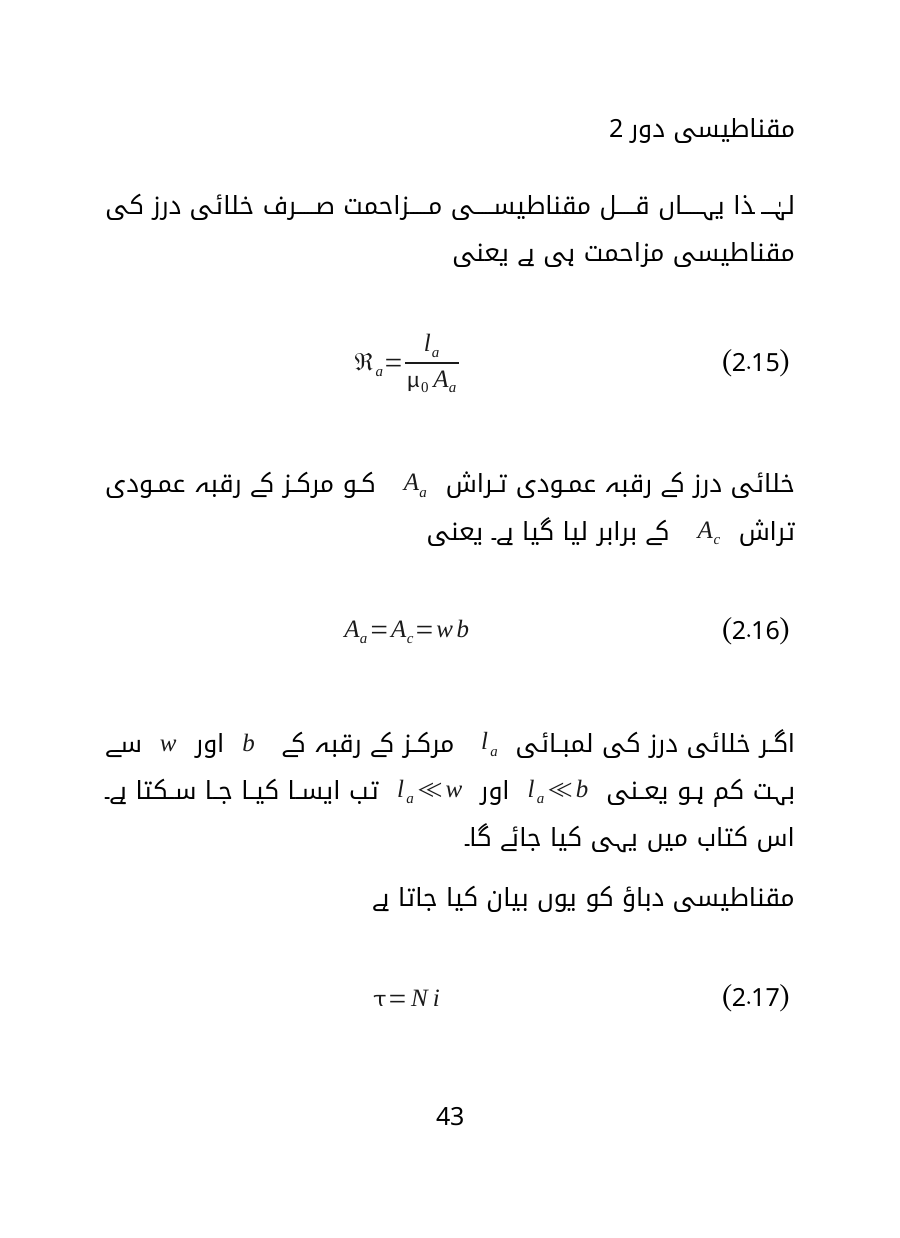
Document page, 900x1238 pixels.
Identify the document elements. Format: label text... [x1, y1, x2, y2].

text لہٰذا یہاں قل مقناطیسی مزاحمت صرف خلائی درز کی مقناطیسی مزاحمت ہی ہے یعنی [105, 182, 795, 277]
text مقناطیسی دباؤ کو یوں بیان کیا جاتا ہے [105, 875, 795, 922]
table_header (2.15) [700, 324, 795, 414]
table_header (2.17) [700, 969, 795, 1040]
text خلائی درز کے رقبہ عمودی تراش کو مرکز کے رقبہ عمودی تراش کے برابر لیا گیا ہے۔ یعنی [105, 461, 795, 556]
table_header [105, 602, 699, 673]
text اگر خلائی درز کی لمبائی مرکز کے رقبہ کے اورسے بہت کم ہو یعنیاورتب ایسا کیا جا سکتا ہے۔ اس کتاب میں یہی کیا جائے گا۔ [105, 720, 795, 862]
table_header [105, 324, 700, 414]
table_header [105, 969, 700, 1040]
table_header (2.16) [699, 602, 795, 673]
